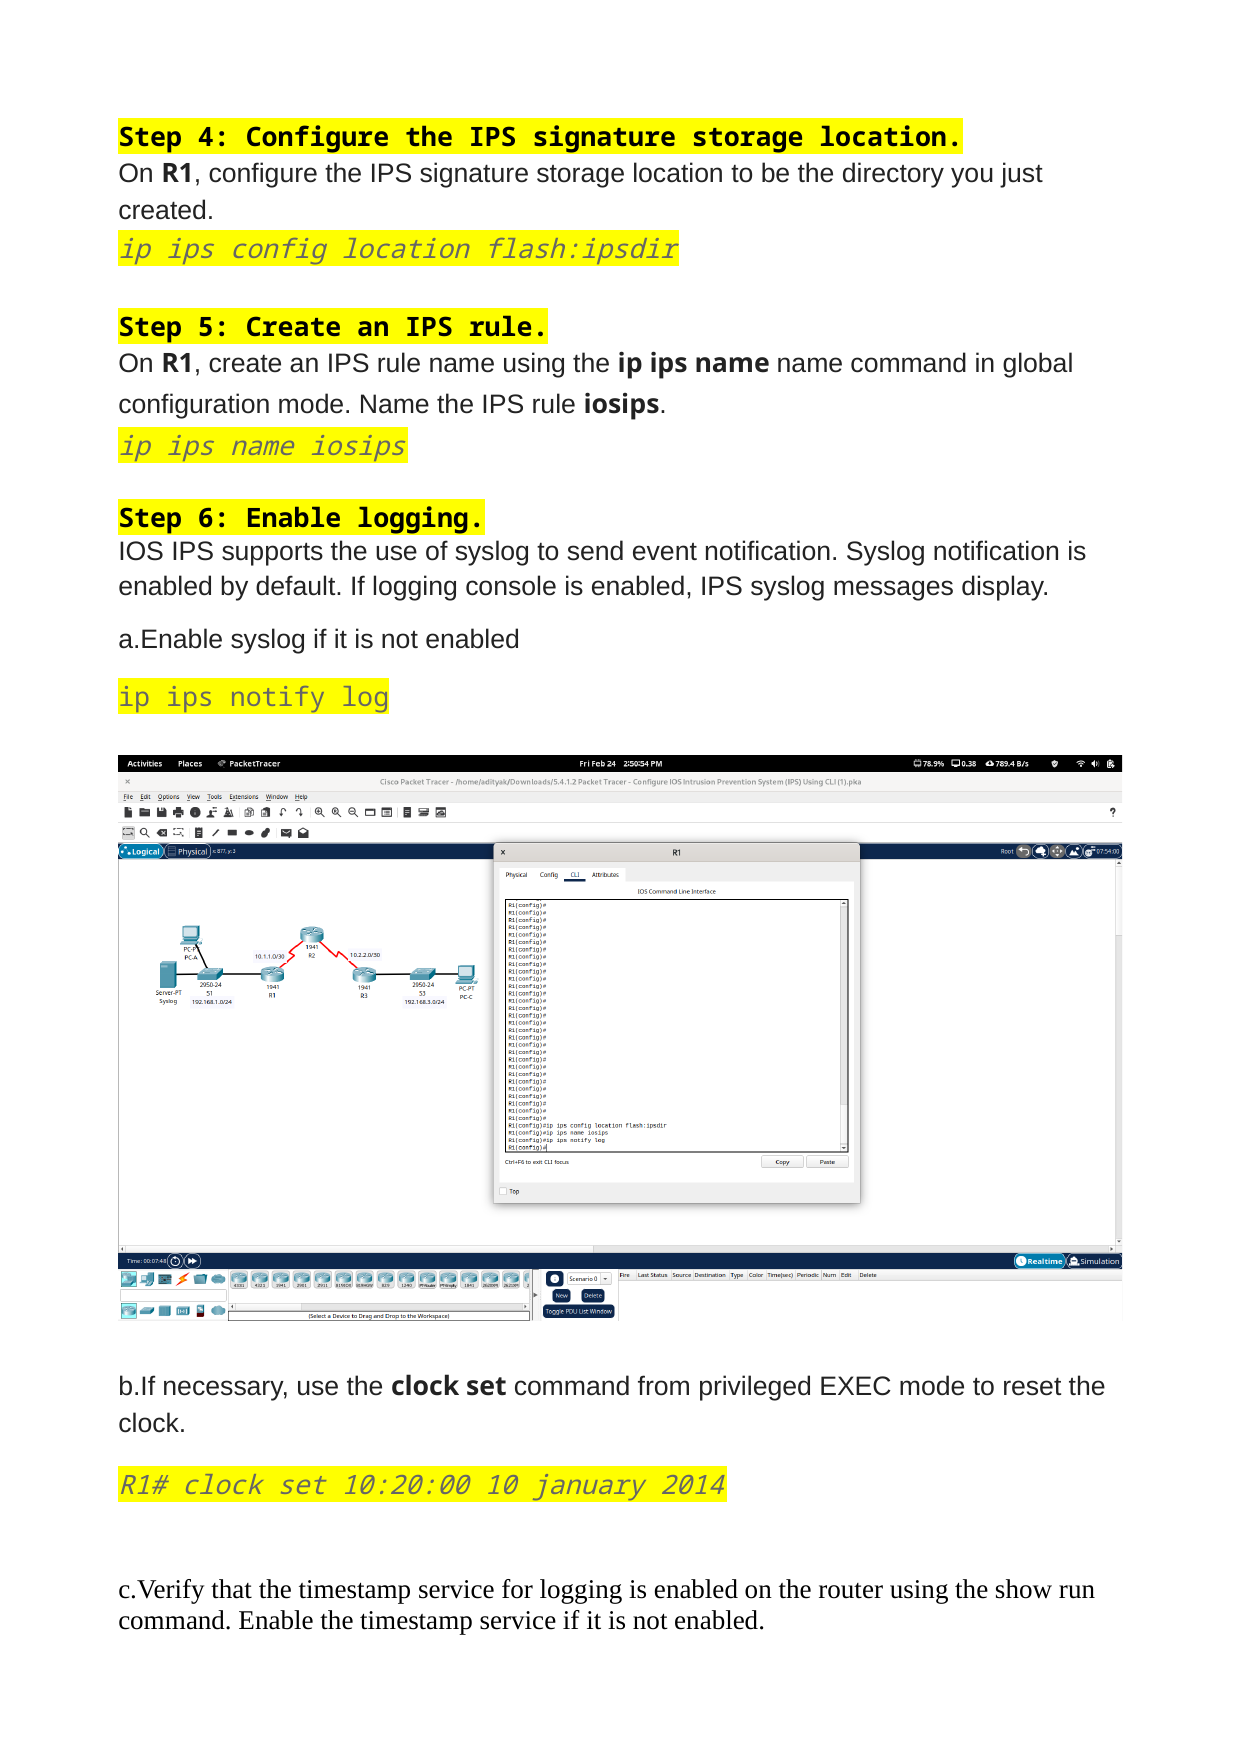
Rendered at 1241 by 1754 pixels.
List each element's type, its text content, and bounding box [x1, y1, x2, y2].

text ip ips config location flash:ipsdir [118, 230, 1122, 266]
text IOS IPS supports the use of syslog to send event notification. Syslog notification is enabled by default. If logging console is enabled, IPS syslog messages display. [118, 535, 1122, 601]
subtitle Step 5: Create an IPS rule. [118, 308, 1122, 344]
text On R1, configure the IPS signature storage location to be the directory you just created. [118, 154, 1122, 225]
text ip ips name iosips [118, 427, 1122, 463]
text R1# clock set 10:20:00 10 january 2014 [118, 1466, 1122, 1502]
text On R1, create an IPS rule name using the ip ips name name command in global configuration mode. Name the IPS rule iosips. [118, 344, 1122, 421]
subtitle Step 6: Enable logging. [118, 499, 1122, 535]
text b.If necessary, use the clock set command from privileged EXEC mode to reset the clock. [118, 1367, 1122, 1438]
text a.Enable syslog if it is not enabled [118, 624, 1122, 654]
text ip ips notify log [118, 678, 1122, 714]
subtitle Step 4: Configure the IPS signature storage location. [118, 118, 1122, 154]
picture [118, 755, 1123, 1321]
text c.Verify that the timestamp service for logging is enabled on the router using the show run command. Enable the timestamp service if it is not enabled. [118, 1549, 1122, 1635]
